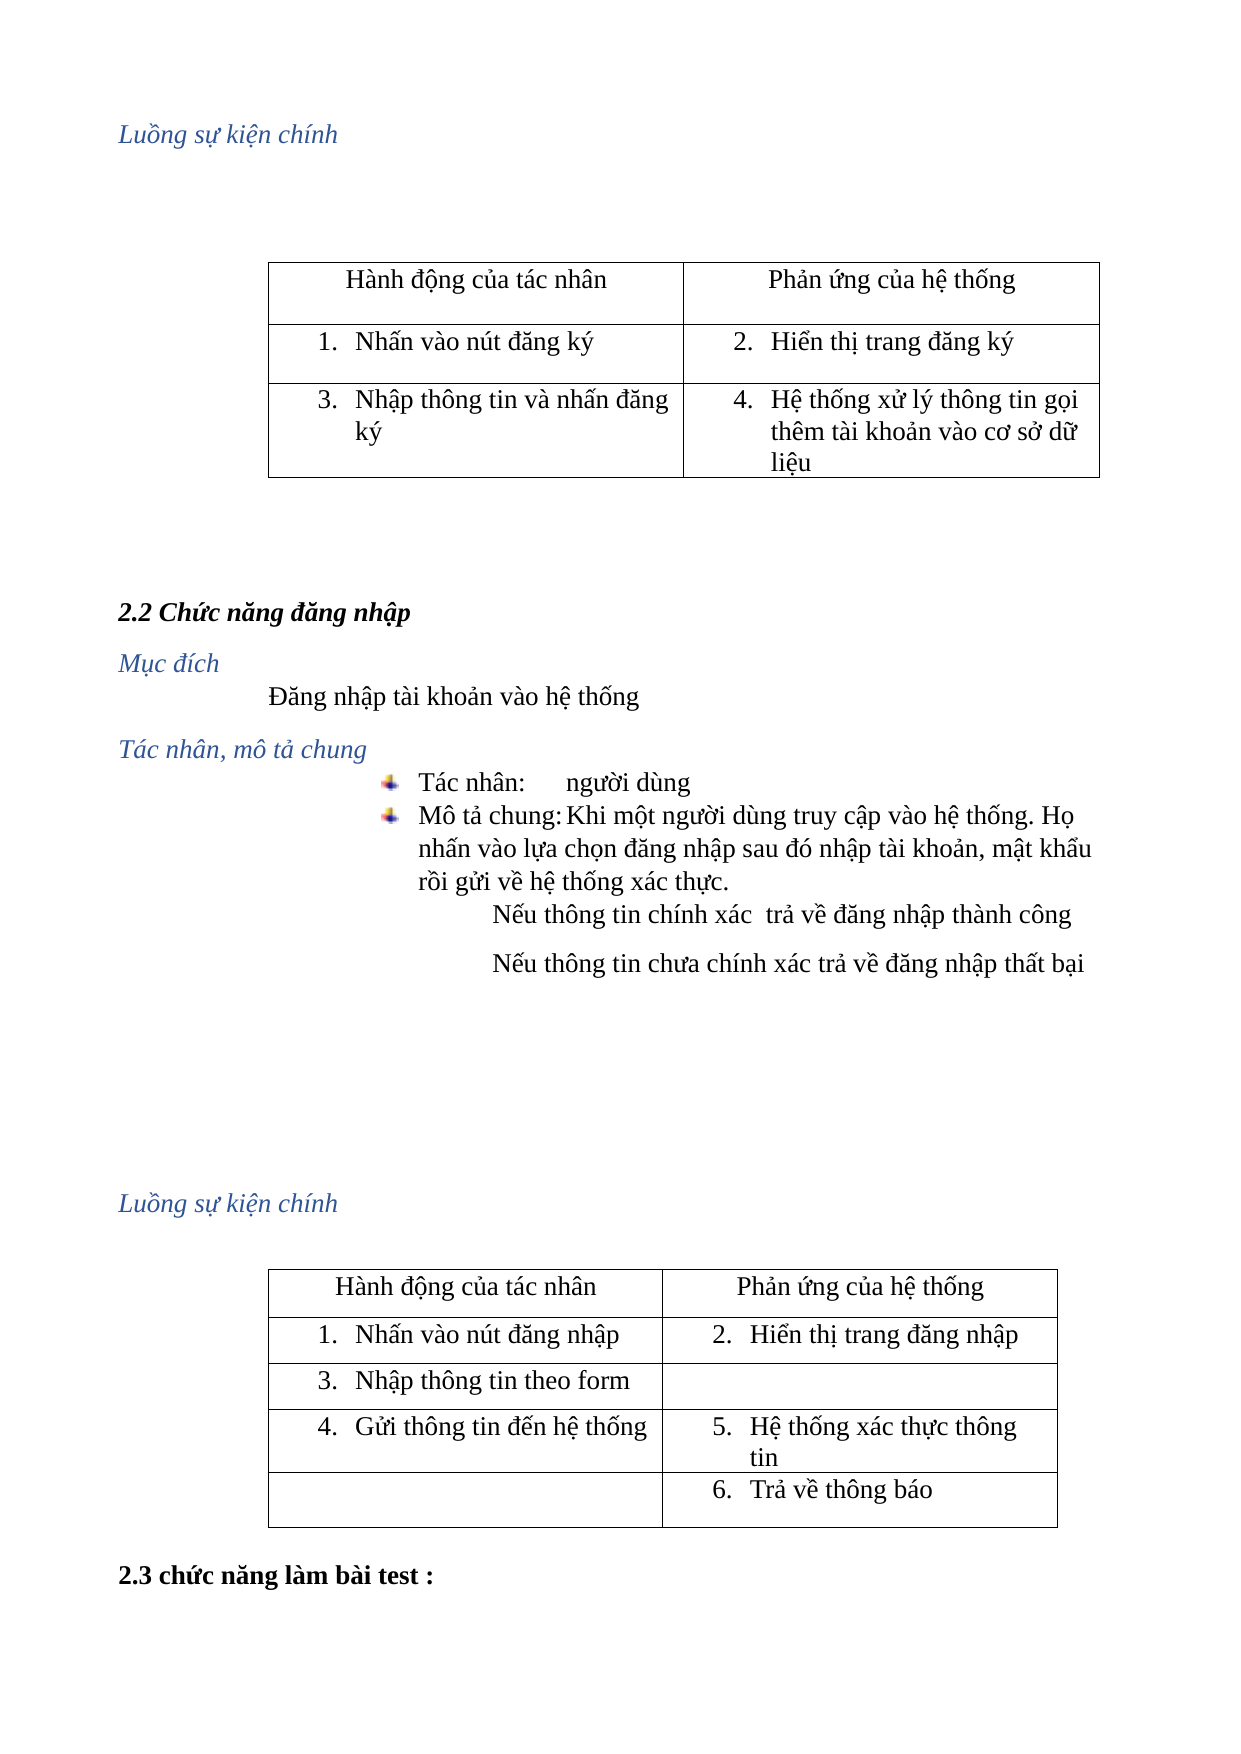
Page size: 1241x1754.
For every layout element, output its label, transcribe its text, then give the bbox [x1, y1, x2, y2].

list Tác nhân: người dùng [381, 766, 1122, 797]
text 2.3 chức năng làm bài test : [118, 1559, 1122, 1591]
subtitle Tác nhân, mô tả chung [118, 733, 1122, 764]
subtitle Luồng sự kiện chính [118, 118, 1122, 149]
table_header Phản ứng của hệ thống [684, 263, 1099, 324]
subtitle Mục đích [118, 647, 1122, 678]
subtitle Luồng sự kiện chính [118, 1187, 1122, 1218]
picture [381, 806, 399, 824]
table_cell Nhấn vào nút đăng nhập [269, 1318, 662, 1363]
table_cell Hiển thị trang đăng ký [684, 325, 1099, 383]
table_header Hành động của tác nhân [269, 263, 683, 324]
table_cell Hiển thị trang đăng nhập [663, 1318, 1057, 1363]
table_cell Nhấn vào nút đăng ký [269, 325, 683, 383]
table_header Phản ứng của hệ thống [663, 1270, 1057, 1317]
table_cell [663, 1364, 1057, 1409]
table_cell Hệ thống xử lý thông tin gọi thêm tài khoản vào cơ sở dữ liệu [684, 384, 1099, 477]
text Nếu thông tin chưa chính xác trả về đăng nhập thất bại [268, 948, 1122, 979]
picture [381, 773, 399, 791]
table_header Hành động của tác nhân [269, 1270, 662, 1317]
list Mô tả chung: Khi một người dùng truy cập vào hệ thống. Họ nhấn vào lựa chọn đăng nhập sau đó nhập tài khoản, mật khẩu rồi gửi về hệ thống xác thực. [381, 799, 1122, 896]
table_cell [269, 1473, 662, 1527]
subtitle 2.2 Chức năng đăng nhập [118, 596, 1122, 627]
table_cell Trả về thông báo [663, 1473, 1057, 1527]
text Nếu thông tin chính xác trả về đăng nhập thành công [268, 898, 1122, 929]
table_cell Nhập thông tin theo form [269, 1364, 662, 1409]
text Đăng nhập tài khoản vào hệ thống [268, 680, 1122, 711]
table_cell Hệ thống xác thực thông tin [663, 1410, 1057, 1472]
table_cell Nhập thông tin và nhấn đăng ký [269, 384, 683, 477]
table_cell Gửi thông tin đến hệ thống [269, 1410, 662, 1472]
